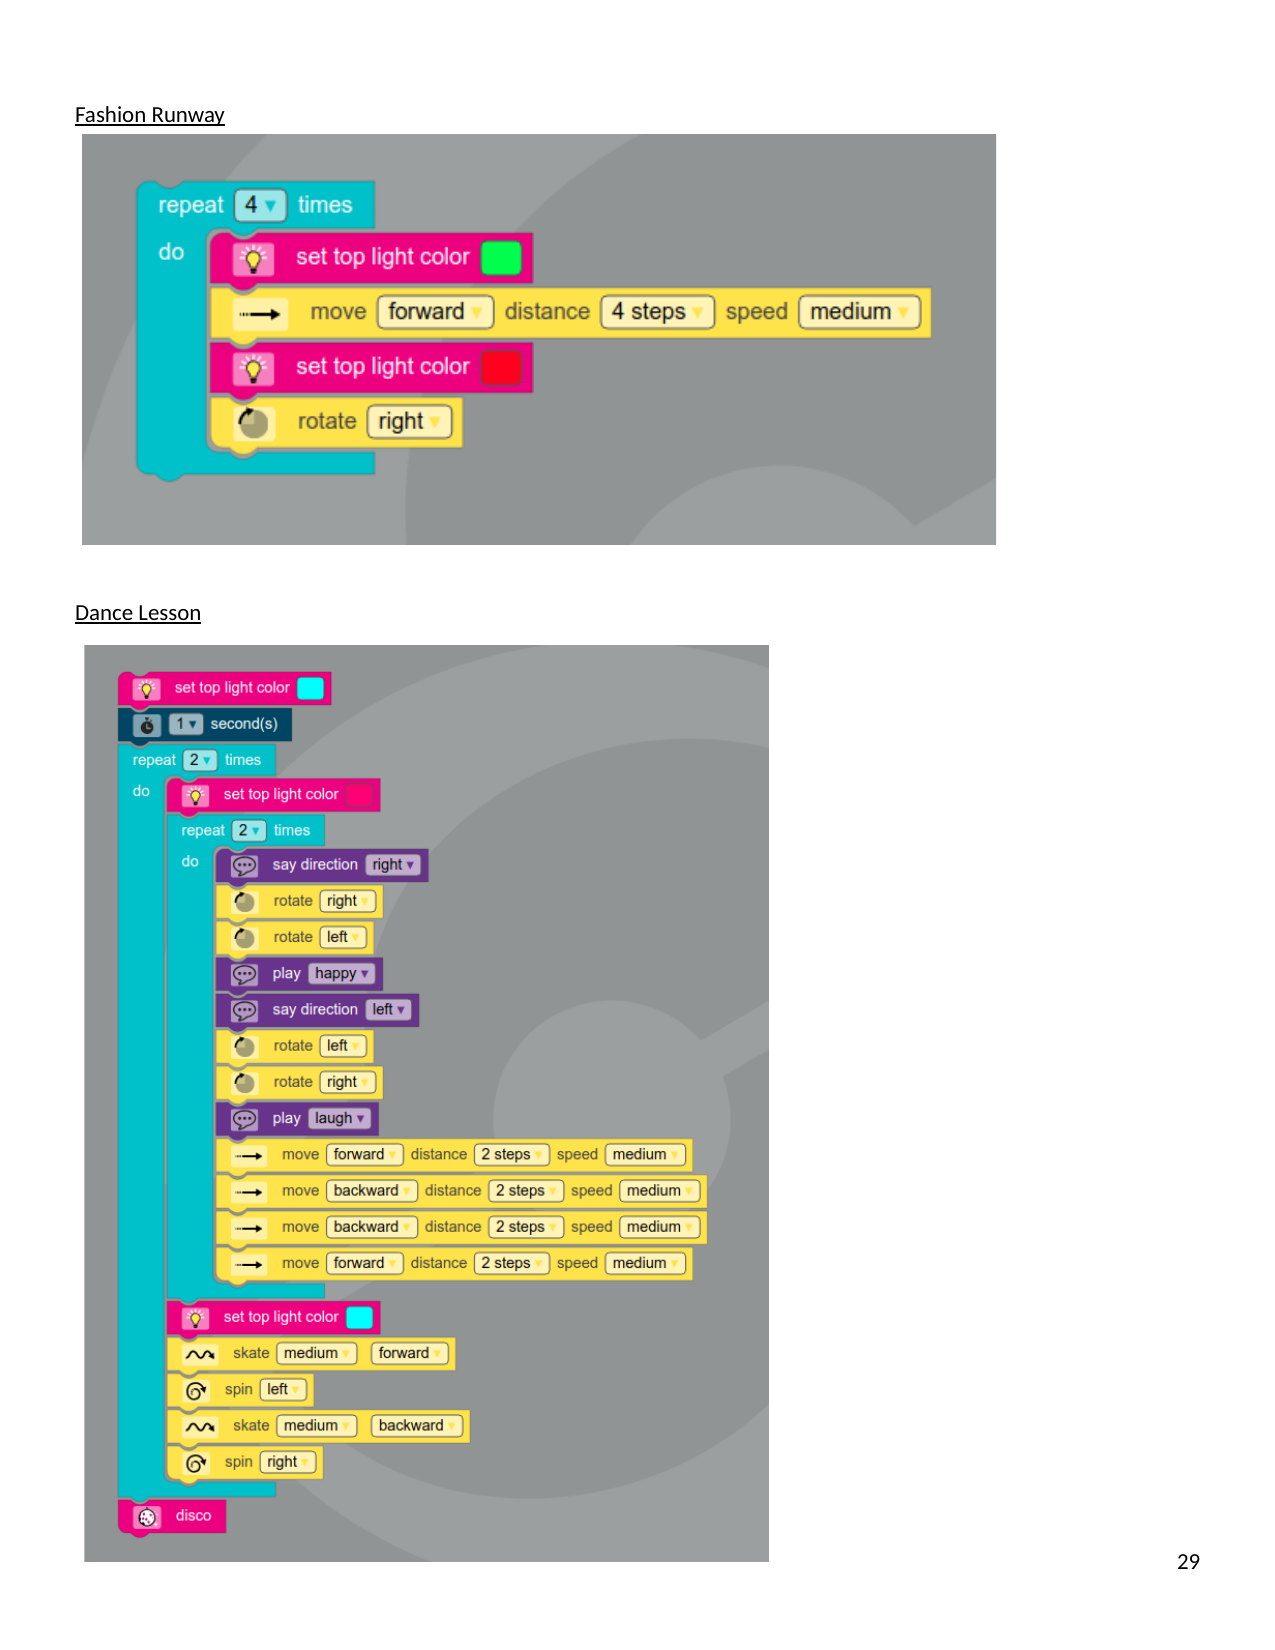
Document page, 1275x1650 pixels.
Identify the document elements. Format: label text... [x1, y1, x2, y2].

picture [84, 645, 769, 1562]
subtitle Dance Lesson [75, 598, 1200, 626]
picture [82, 134, 997, 545]
subtitle Fashion Runway [75, 100, 1200, 128]
